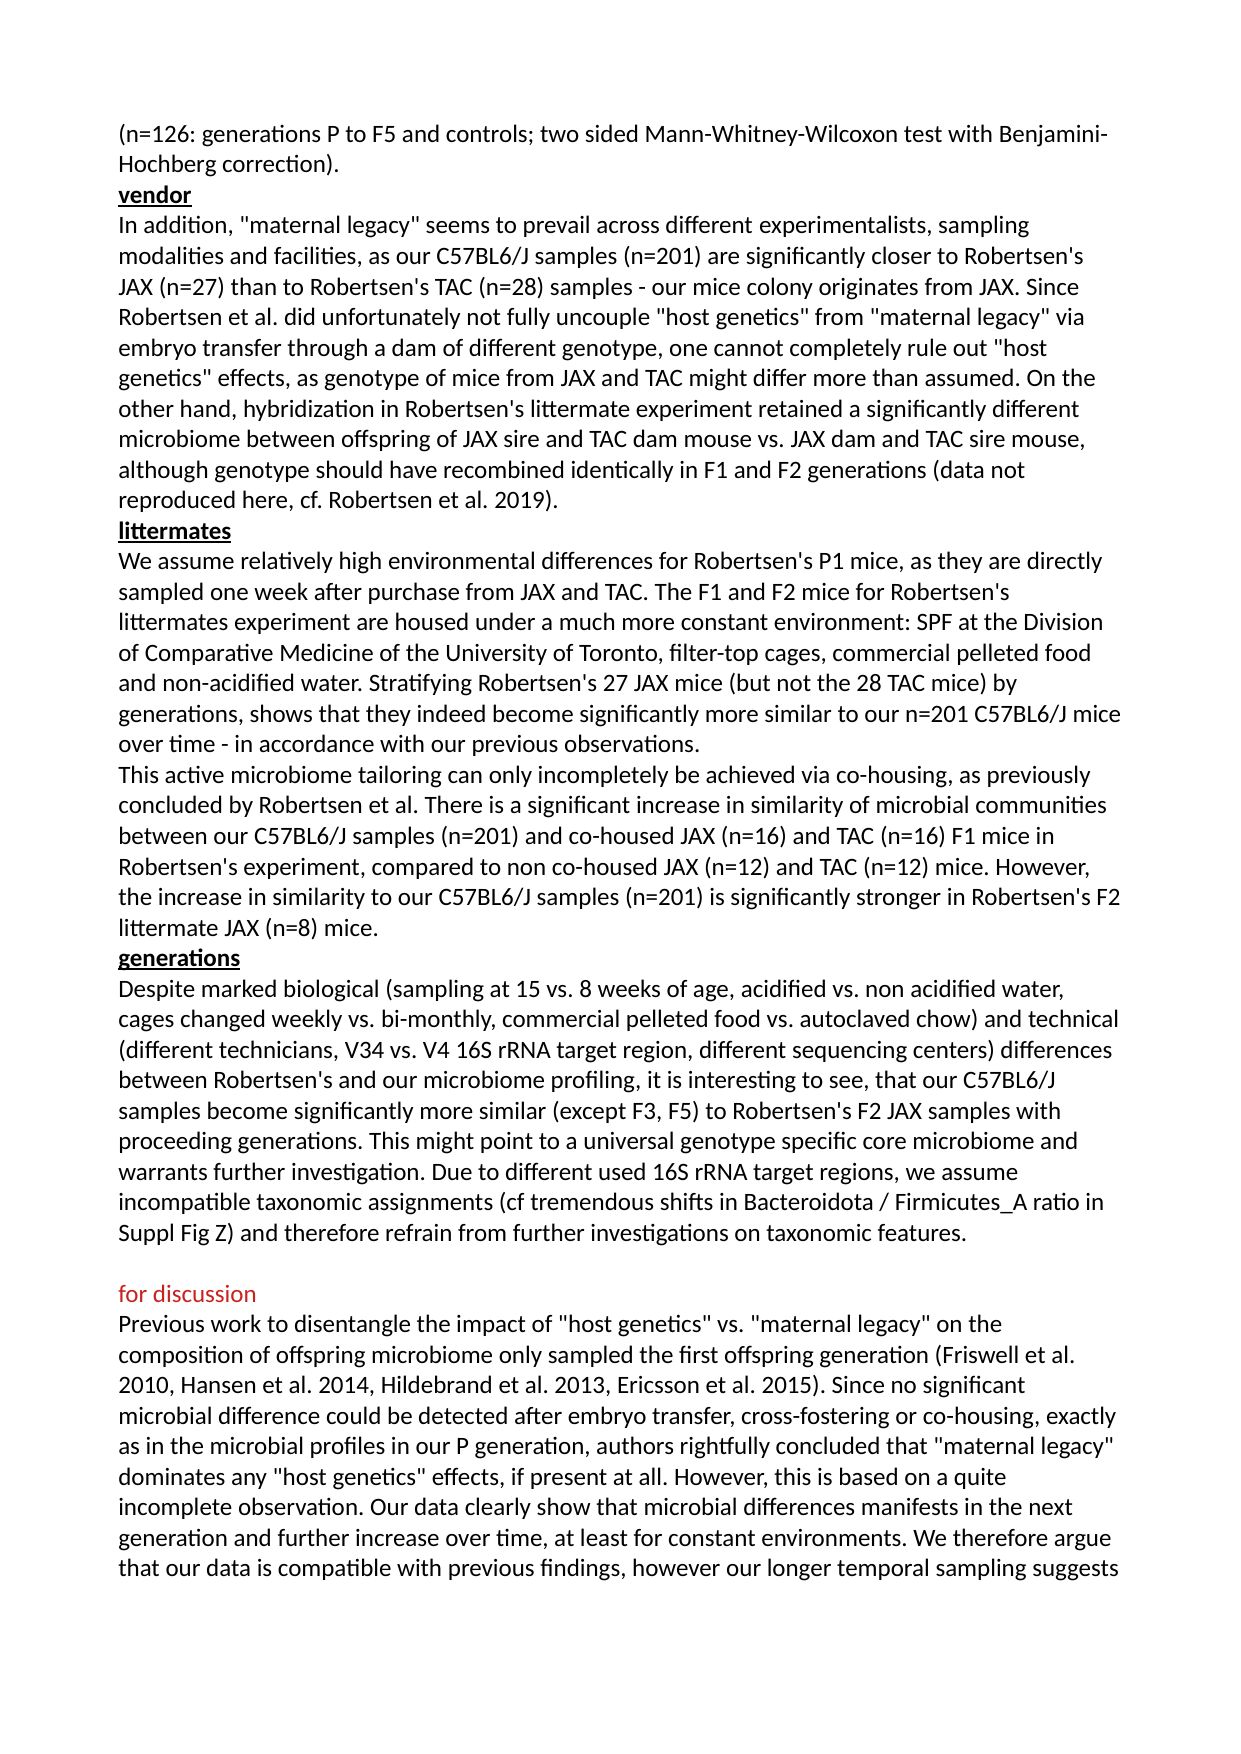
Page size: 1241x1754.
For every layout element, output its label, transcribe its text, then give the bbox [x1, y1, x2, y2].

text for discussion [118, 1278, 1122, 1308]
text Previous work to disentangle the impact of "host genetics" vs. "maternal legacy" on the composition of offspring microbiome only sampled the first offspring generation (Friswell et al. 2010, Hansen et al. 2014, Hildebrand et al. 2013, Ericsson et al. 2015). Since no significant microbial difference could be detected after embryo transfer, cross-fostering or co-housing, exactly as in the microbial profiles in our P generation, authors rightfully concluded that "maternal legacy" dominates any "host genetics" effects, if present at all. However, this is based on a quite incomplete observation. Our data clearly show that microbial differences manifests in the next generation and further increase over time, at least for constant environments. We therefore argue that our data is compatible with previous findings, however our longer temporal sampling suggests [118, 1308, 1122, 1583]
text This active microbiome tailoring can only incompletely be achieved via co-housing, as previously concluded by Robertsen et al. There is a significant increase in similarity of microbial communities between our C57BL6/J samples (n=201) and co-housed JAX (n=16) and TAC (n=16) F1 mice in Robertsen's experiment, compared to non co-housed JAX (n=12) and TAC (n=12) mice. However, the increase in similarity to our C57BL6/J samples (n=201) is significantly stronger in Robertsen's F2 littermate JAX (n=8) mice. [118, 759, 1122, 942]
text (n=126: generations P to F5 and controls; two sided Mann-Whitney-Wilcoxon test with Benjamini-Hochberg correction). [118, 118, 1122, 179]
text littermates [118, 515, 1122, 545]
text We assume relatively high environmental differences for Robertsen's P1 mice, as they are directly sampled one week after purchase from JAX and TAC. The F1 and F2 mice for Robertsen's littermates experiment are housed under a much more constant environment: SPF at the Division of Comparative Medicine of the University of Toronto, filter-top cages, commercial pelleted food and non-acidified water. Stratifying Robertsen's 27 JAX mice (but not the 28 TAC mice) by generations, shows that they indeed become significantly more similar to our n=201 C57BL6/J mice over time - in accordance with our previous observations. [118, 545, 1122, 759]
text generations [118, 942, 1122, 973]
text vendor [118, 179, 1122, 210]
text Despite marked biological (sampling at 15 vs. 8 weeks of age, acidified vs. non acidified water, cages changed weekly vs. bi-monthly, commercial pelleted food vs. autoclaved chow) and technical (different technicians, V34 vs. V4 16S rRNA target region, different sequencing centers) differences between Robertsen's and our microbiome profiling, it is interesting to see, that our C57BL6/J samples become significantly more similar (except F3, F5) to Robertsen's F2 JAX samples with proceeding generations. This might point to a universal genotype specific core microbiome and warrants further investigation. Due to different used 16S rRNA target regions, we assume incompatible taxonomic assignments (cf tremendous shifts in Bacteroidota / Firmicutes_A ratio in Suppl Fig Z) and therefore refrain from further investigations on taxonomic features. [118, 973, 1122, 1247]
text In addition, "maternal legacy" seems to prevail across different experimentalists, sampling modalities and facilities, as our C57BL6/J samples (n=201) are significantly closer to Robertsen's JAX (n=27) than to Robertsen's TAC (n=28) samples - our mice colony originates from JAX. Since Robertsen et al. did unfortunately not fully uncouple "host genetics" from "maternal legacy" via embryo transfer through a dam of different genotype, one cannot completely rule out "host genetics" effects, as genotype of mice from JAX and TAC might differ more than assumed. On the other hand, hybridization in Robertsen's littermate experiment retained a significantly different microbiome between offspring of JAX sire and TAC dam mouse vs. JAX dam and TAC sire mouse, although genotype should have recombined identically in F1 and F2 generations (data not reproduced here, cf. Robertsen et al. 2019). [118, 210, 1122, 515]
